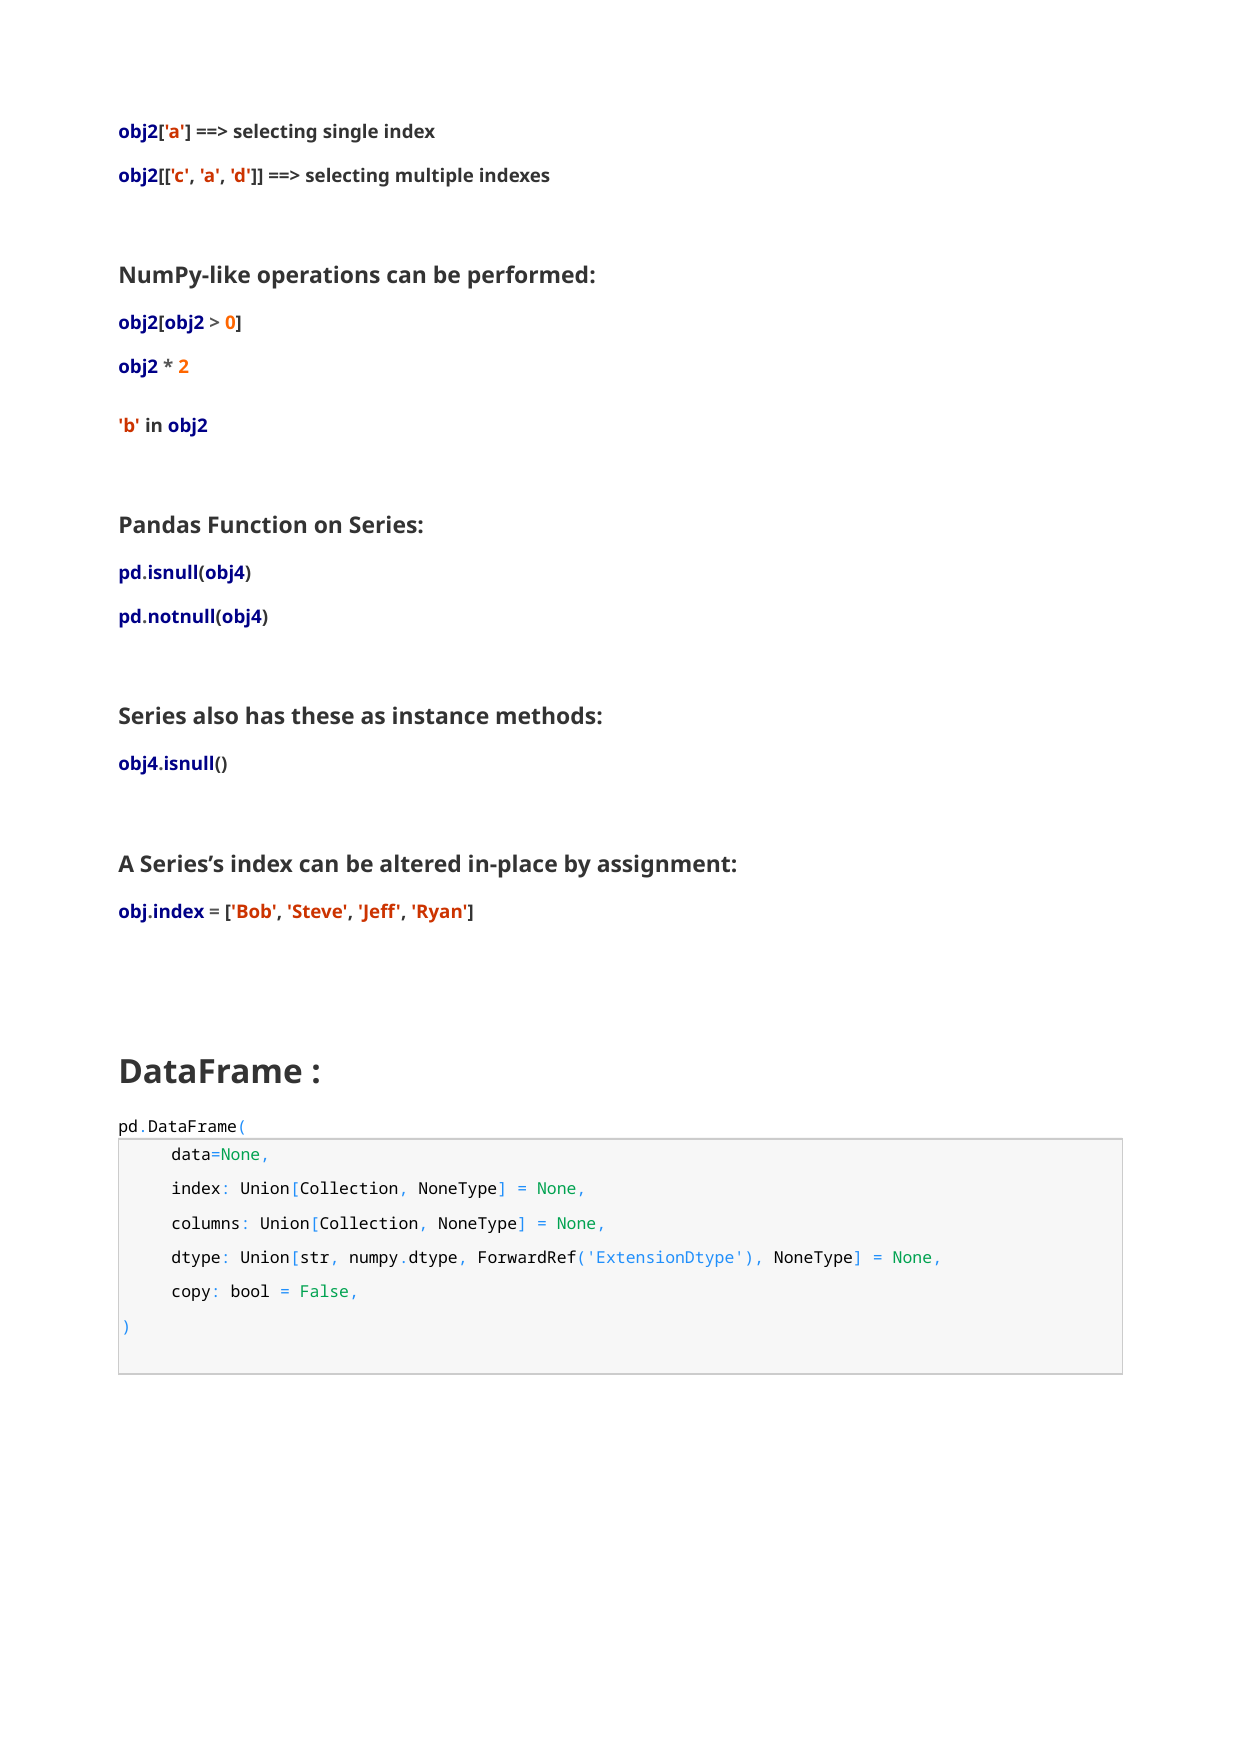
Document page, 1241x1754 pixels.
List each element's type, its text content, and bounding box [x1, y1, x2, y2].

text obj2['a'] ==> selecting single index [118, 118, 1122, 144]
text obj2 * 2 [118, 353, 1122, 379]
text index: Union[Collection, NoneType] = None, [119, 1172, 1122, 1201]
text NumPy-like operations can be performed: [118, 259, 1122, 290]
text ) [119, 1309, 1122, 1337]
text copy: bool = False, [119, 1275, 1122, 1304]
text obj.index = ['Bob', 'Steve', 'Jeff', 'Ryan'] [118, 898, 1122, 924]
text columns: Union[Collection, NoneType] = None, [119, 1206, 1122, 1235]
text pd.notnull(obj4) [118, 603, 1122, 629]
text A Series’s index can be altered in-place by assignment: [118, 848, 1122, 879]
text Series also has these as instance methods: [118, 700, 1122, 731]
text 'b' in obj2 [118, 412, 1122, 437]
text DataFrame : [118, 1048, 1122, 1094]
text Pandas Function on Series: [118, 509, 1122, 540]
text data=None, [119, 1140, 1122, 1167]
text pd.DataFrame( [118, 1115, 1122, 1137]
text obj4.isnull() [118, 751, 1122, 776]
text obj2[obj2 > 0] [118, 309, 1122, 335]
text dtype: Union[str, numpy.dtype, ForwardRef('ExtensionDtype'), NoneType] = None, [119, 1241, 1122, 1270]
text pd.isnull(obj4) [118, 559, 1122, 585]
text obj2[['c', 'a', 'd']] ==> selecting multiple indexes [118, 162, 1122, 187]
